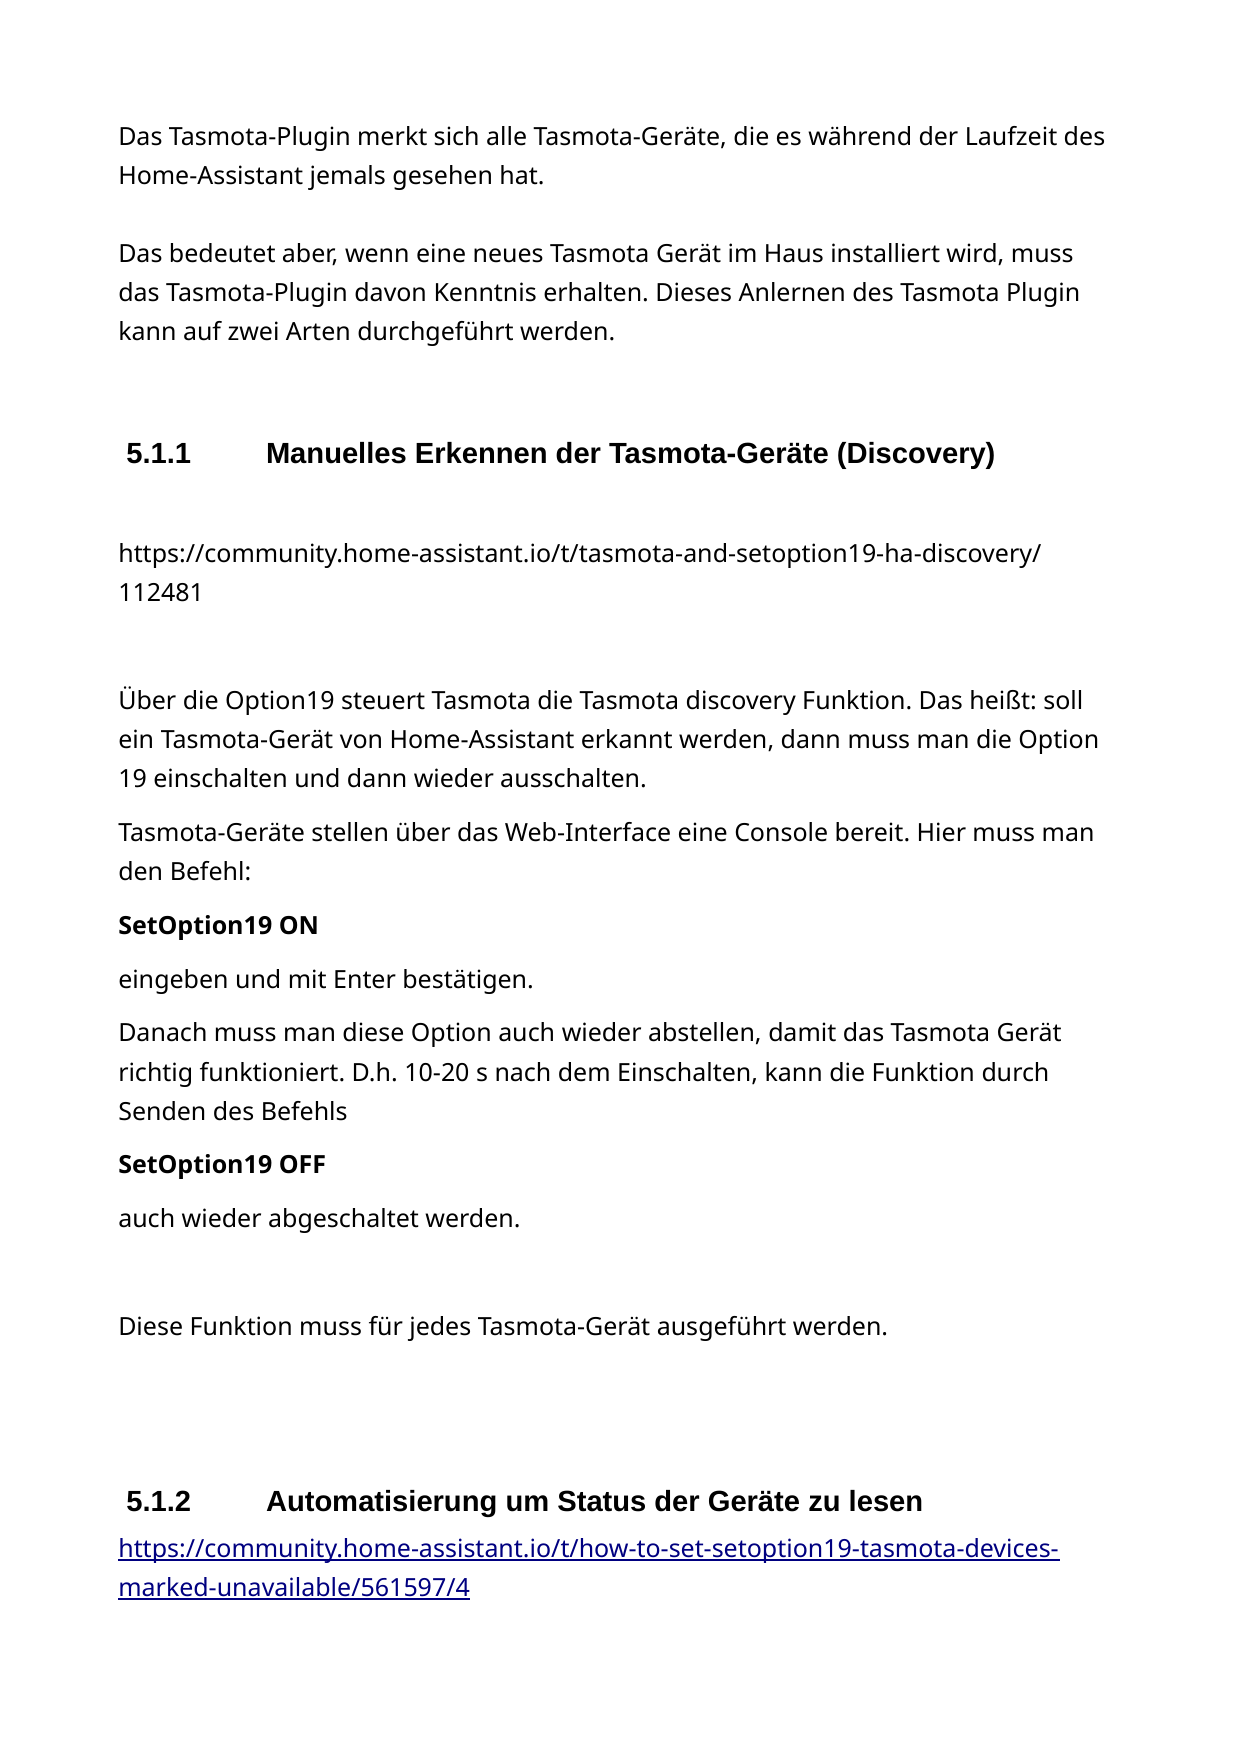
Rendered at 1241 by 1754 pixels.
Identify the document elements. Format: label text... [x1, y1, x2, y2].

text Danach muss man diese Option auch wieder abstellen, damit das Tasmota Gerät richtig funktioniert. D.h. 10-20 s nach dem Einschalten, kann die Funktion durch Senden des Befehls [118, 1015, 1122, 1127]
subtitle Manuelles Erkennen der Tasmota-Geräte (Discovery) [118, 436, 1122, 469]
text https://community.home-assistant.io/t/how-to-set-setoption19-tasmota-devices-marked-unavailable/561597/4 [118, 1530, 1122, 1603]
text eingeben und mit Enter bestätigen. [118, 961, 1122, 995]
subtitle Automatisierung um Status der Geräte zu lesen [118, 1484, 1122, 1518]
text SetOption19 ON [118, 907, 1122, 942]
text SetOption19 OFF [118, 1147, 1122, 1181]
text Das Tasmota-Plugin merkt sich alle Tasmota-Geräte, die es während der Laufzeit des Home-Assistant jemals gesehen hat. Das bedeutet aber, wenn eine neues Tasmota Gerät im Haus installiert wird, muss das Tasmota-Plugin davon Kenntnis erhalten. Dieses Anlernen des Tasmota Plugin kann auf zwei Arten durchgeführt werden. [118, 118, 1122, 348]
text https://community.home-assistant.io/t/tasmota-and-setoption19-ha-discovery/112481 [118, 536, 1122, 609]
text Tasmota-Geräte stellen über das Web-Interface eine Console bereit. Hier muss man den Befehl: [118, 814, 1122, 888]
text auch wieder abgeschaltet werden. [118, 1201, 1122, 1235]
text Diese Funktion muss für jedes Tasmota-Gerät ausgeführt werden. [118, 1308, 1122, 1342]
text Über die Option19 steuert Tasmota die Tasmota discovery Funktion. Das heißt: soll ein Tasmota-Gerät von Home-Assistant erkannt werden, dann muss man die Option 19 einschalten und dann wieder ausschalten. [118, 682, 1122, 795]
